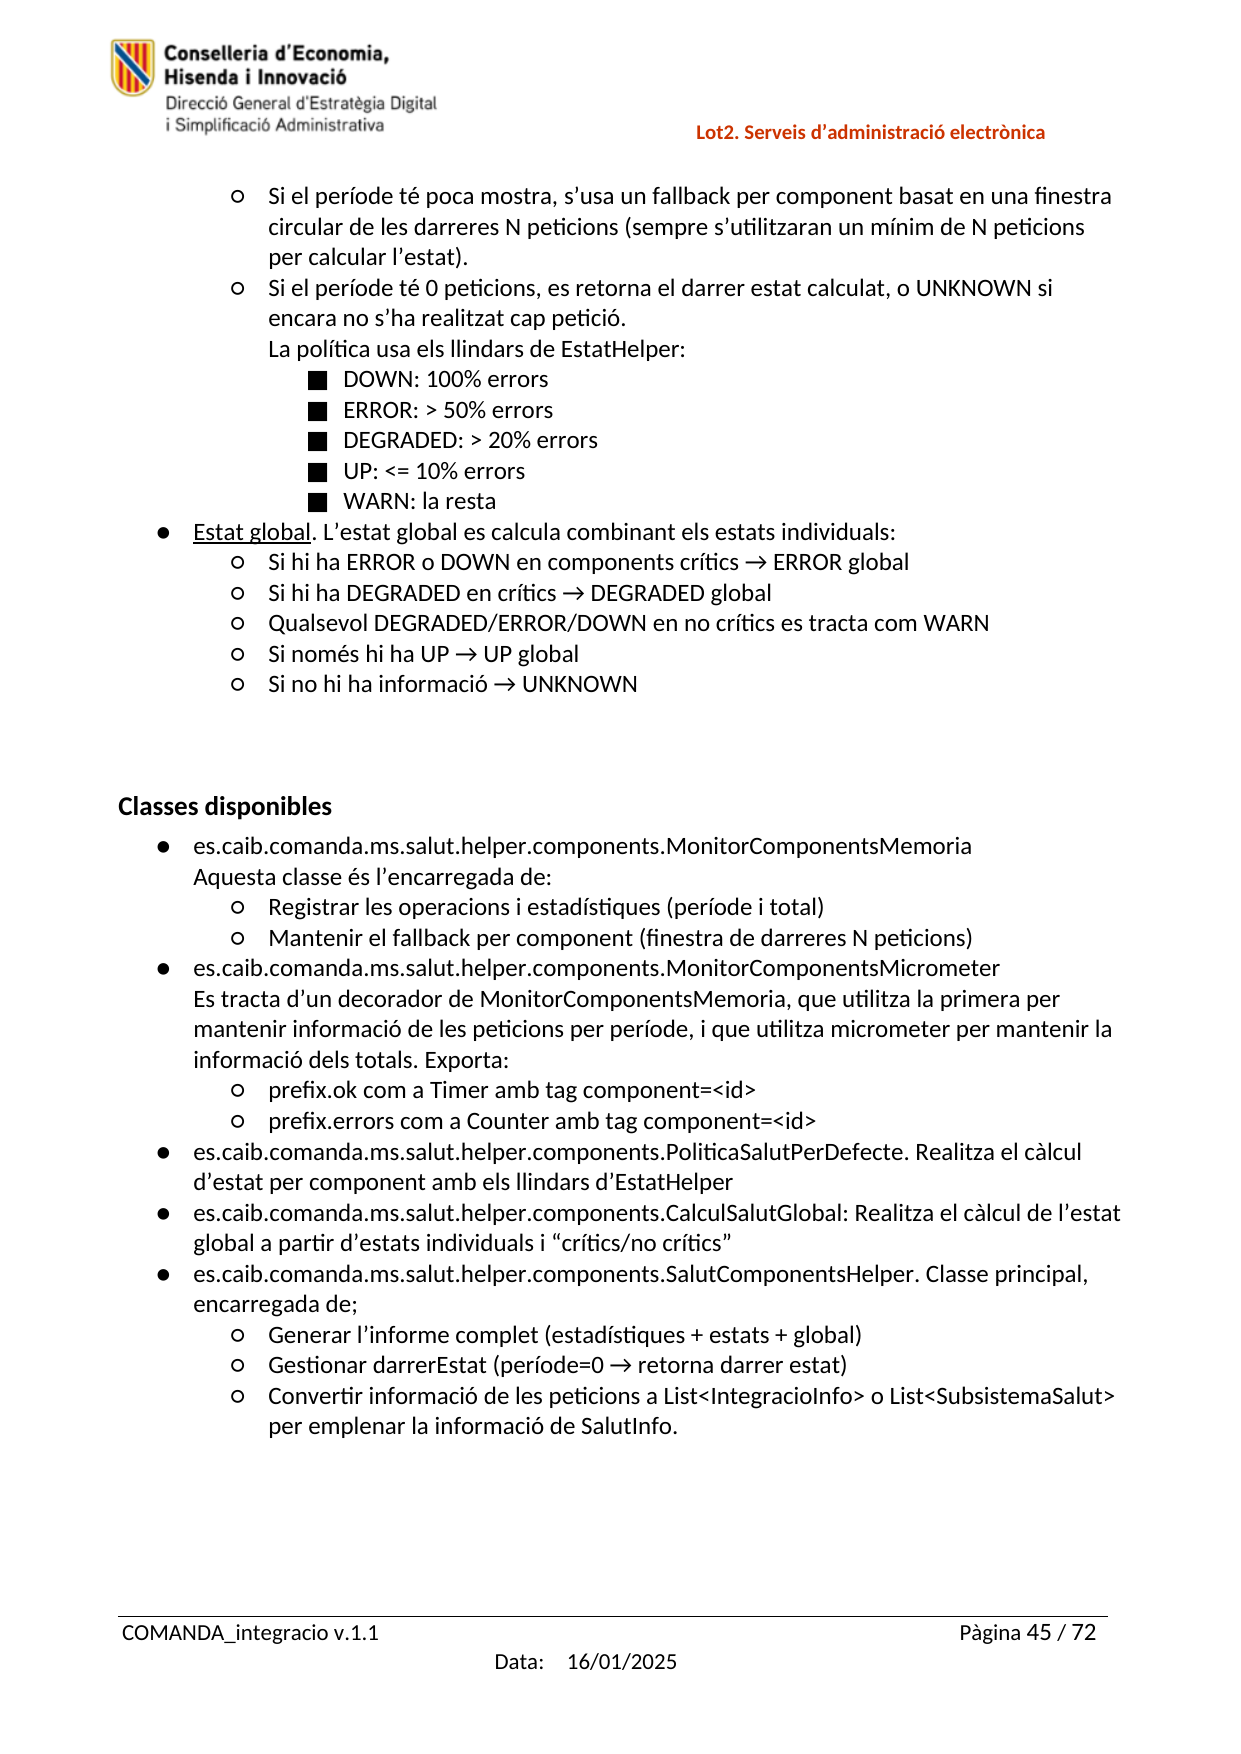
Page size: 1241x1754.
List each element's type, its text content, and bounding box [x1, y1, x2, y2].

list es.caib.comanda.ms.salut.helper.components.MonitorComponentsMicrometer [156, 953, 1122, 983]
list ERROR: > 50% errors [306, 394, 1122, 424]
text Es tracta d’un decorador de MonitorComponentsMemoria, que utilitza la primera per mantenir informació de les peticions per període, i que utilitza micrometer per mantenir la informació dels totals. Exporta: [193, 983, 1122, 1075]
list Generar l’informe complet (estadístiques + estats + global) [231, 1319, 1122, 1349]
subtitle Classes disponibles [118, 789, 1122, 822]
list Mantenir el fallback per component (finestra de darreres N peticions) [231, 922, 1122, 953]
list es.caib.comanda.ms.salut.helper.components.PoliticaSalutPerDefecte. Realitza el càlcul d’estat per component amb els llindars d’EstatHelper [156, 1136, 1122, 1197]
list Gestionar darrerEstat (període=0 → retorna darrer estat) [231, 1349, 1122, 1380]
text La política usa els llindars de EstatHelper: [268, 333, 1122, 363]
list WARN: la resta [306, 485, 1122, 516]
list Estat global. L’estat global es calcula combinant els estats individuals: [156, 516, 1122, 546]
list Si el període té 0 peticions, es retorna el darrer estat calculat, o UNKNOWN si encara no s’ha realitzat cap petició. [231, 272, 1122, 333]
list Convertir informació de les peticions a List<IntegracioInfo> o List<SubsistemaSalut> per emplenar la informació de SalutInfo. [231, 1380, 1122, 1441]
list Registrar les operacions i estadístiques (període i total) [231, 892, 1122, 922]
picture [100, 26, 467, 156]
list UP: <= 10% errors [306, 455, 1122, 485]
list prefix.errors com a Counter amb tag component=<id> [231, 1105, 1122, 1136]
list DEGRADED: > 20% errors [306, 424, 1122, 455]
list Si no hi ha informació → UNKNOWN [231, 668, 1122, 699]
list Si hi ha ERROR o DOWN en components crítics → ERROR global [231, 546, 1122, 577]
list es.caib.comanda.ms.salut.helper.components.CalculSalutGlobal: Realitza el càlcul de l’estat global a partir d’estats individuals i “crítics/no crítics” [156, 1197, 1122, 1258]
list es.caib.comanda.ms.salut.helper.components.MonitorComponentsMemoria [156, 831, 1122, 861]
list DOWN: 100% errors [306, 363, 1122, 394]
list prefix.ok com a Timer amb tag component=<id> [231, 1075, 1122, 1105]
list Si només hi ha UP → UP global [231, 638, 1122, 668]
list Qualsevol DEGRADED/ERROR/DOWN en no crítics es tracta com WARN [231, 607, 1122, 638]
list Si hi ha DEGRADED en crítics → DEGRADED global [231, 577, 1122, 607]
list Si el període té poca mostra, s’usa un fallback per component basat en una finestra circular de les darreres N peticions (sempre s’utilitzaran un mínim de N peticions per calcular l’estat). [231, 180, 1122, 272]
list es.caib.comanda.ms.salut.helper.components.SalutComponentsHelper. Classe principal, encarregada de; [156, 1258, 1122, 1319]
text Aquesta classe és l’encarregada de: [193, 861, 1122, 892]
